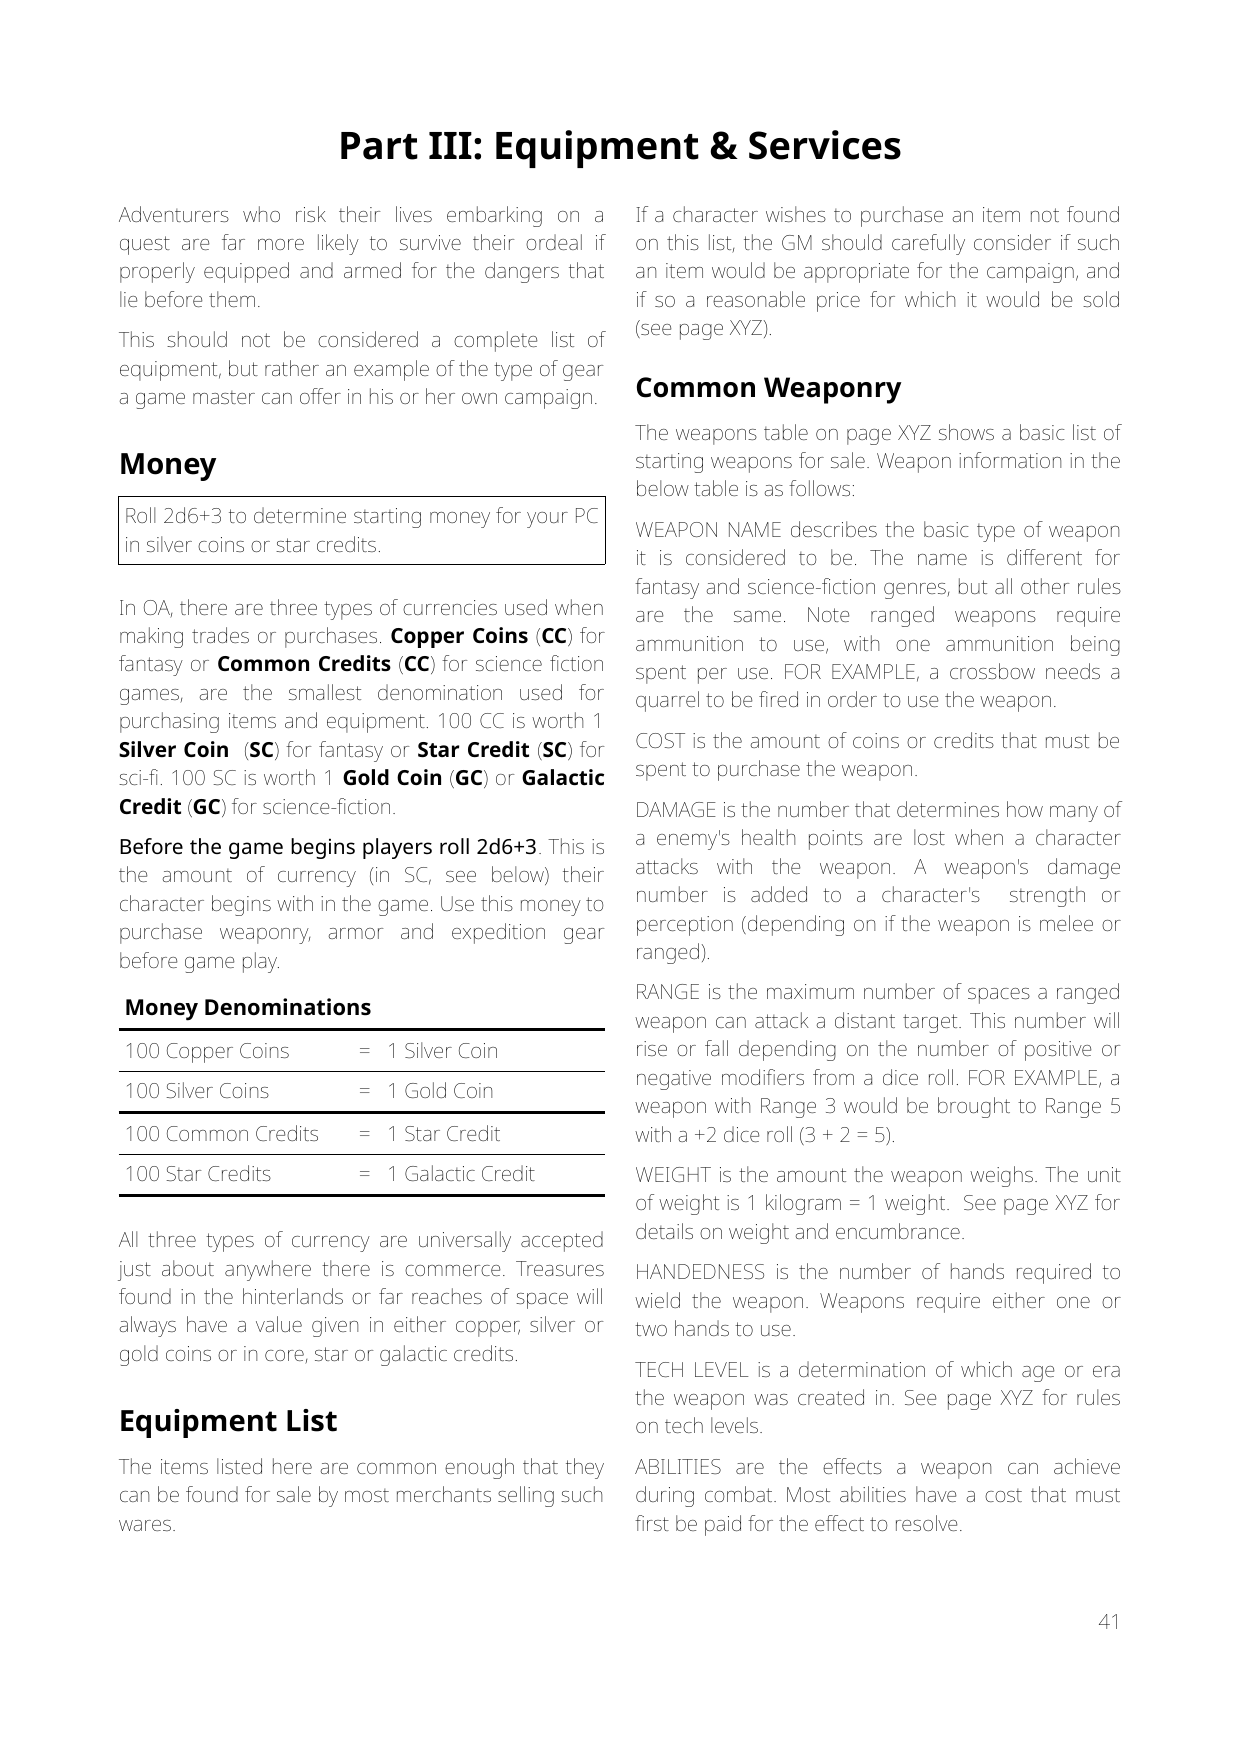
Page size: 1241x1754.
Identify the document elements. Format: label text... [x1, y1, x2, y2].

text Common Weaponry [635, 369, 1122, 406]
table_header Money Denominations [119, 986, 604, 1028]
text The weapons table on page XYZ shows a basic list of starting weapons for sale. Weapon information in the below table is as follows: [635, 418, 1122, 503]
subtitle Money [118, 443, 605, 483]
text Equipment List [118, 1400, 605, 1440]
table_cell 1 Silver Coin [381, 1031, 604, 1071]
table_header Roll 2d6+3 to determine starting money for your PC in silver coins or star credits. [119, 497, 605, 564]
table_cell = [353, 1031, 381, 1071]
table_cell 100 Silver Coins [119, 1072, 353, 1111]
text DAMAGE is the number that determines how many of a enemy's health points are lost when a character attacks with the weapon. A weapon's damage number is added to a character's strength or perception (depending on if the weapon is melee or ranged). [635, 795, 1122, 966]
text WEAPON NAME describes the basic type of weapon it is considered to be. The name is different for fantasy and science-fiction genres, but all other rules are the same. Note ranged weapons require ammunition to use, with one ammunition being spent per use. FOR EXAMPLE, a crossbow needs a quarrel to be fired in order to use the weapon. [635, 515, 1122, 714]
text All three types of currency are universally accepted just about anywhere there is commerce. Treasures found in the hinterlands or far reaches of space will always have a value given in either copper, silver or gold coins or in core, star or galactic credits. [118, 1197, 605, 1367]
table_cell = [353, 1114, 381, 1154]
text TECH LEVEL is a determination of which age or era the weapon was created in. See page XYZ for rules on tech levels. [635, 1355, 1122, 1440]
table_cell = [353, 1072, 381, 1111]
table_cell 100 Star Credits [119, 1155, 353, 1194]
text Adventurers who risk their lives embarking on a quest are far more likely to survive their ordeal if properly equipped and armed for the dangers that lie before them. [118, 200, 605, 313]
text COST is the amount of coins or credits that must be spent to purchase the weapon. [635, 726, 1122, 783]
table_cell 1 Gold Coin [381, 1072, 604, 1111]
table_cell 1 Galactic Credit [381, 1155, 604, 1194]
text If a character wishes to purchase an item not found on this list, the GM should carefully consider if such an item would be appropriate for the campaign, and if so a reasonable price for which it would be sold (see page XYZ). [635, 200, 1122, 342]
text HANDEDNESS is the number of hands required to wield the weapon. Weapons require either one or two hands to use. [635, 1257, 1122, 1343]
text Before the game begins players roll 2d6+3. This is the amount of currency (in SC, see below) their character begins with in the game. Use this money to purchase weaponry, armor and expedition gear before game play. [118, 832, 605, 974]
table_cell 1 Star Credit [381, 1114, 604, 1154]
text WEIGHT is the amount the weapon weighs. The unit of weight is 1 kilogram = 1 weight. See page XYZ for details on weight and encumbrance. [635, 1160, 1122, 1245]
text RANGE is the maximum number of spaces a ranged weapon can attack a distant target. This number will rise or fall depending on the number of positive or negative modifiers from a dice roll. FOR EXAMPLE, a weapon with Range 3 would be brought to Range 5 with a +2 dice roll (3 + 2 = 5). [635, 977, 1122, 1148]
table_cell 100 Copper Coins [119, 1031, 353, 1071]
table_cell = [353, 1155, 381, 1194]
table_cell 100 Common Credits [119, 1114, 353, 1154]
text The items listed here are common enough that they can be found for sale by most merchants selling such wares. [118, 1452, 605, 1537]
text ABILITIES are the effects a weapon can achieve during combat. Most abilities have a cost that must first be paid for the effect to resolve. [635, 1452, 1122, 1537]
text This should not be considered a complete list of equipment, but rather an example of the type of gear a game master can offer in his or her own campaign. [118, 325, 605, 411]
text In OA, there are three types of currencies used when making trades or purchases. Copper Coins (CC) for fantasy or Common Credits (CC) for science fiction games, are the smallest denomination used for purchasing items and equipment. 100 CC is worth 1 Silver Coin (SC) for fantasy or Star Credit (SC) for sci-fi. 100 SC is worth 1 Gold Coin (GC) or Galactic Credit (GC) for science-fiction. [118, 565, 605, 820]
